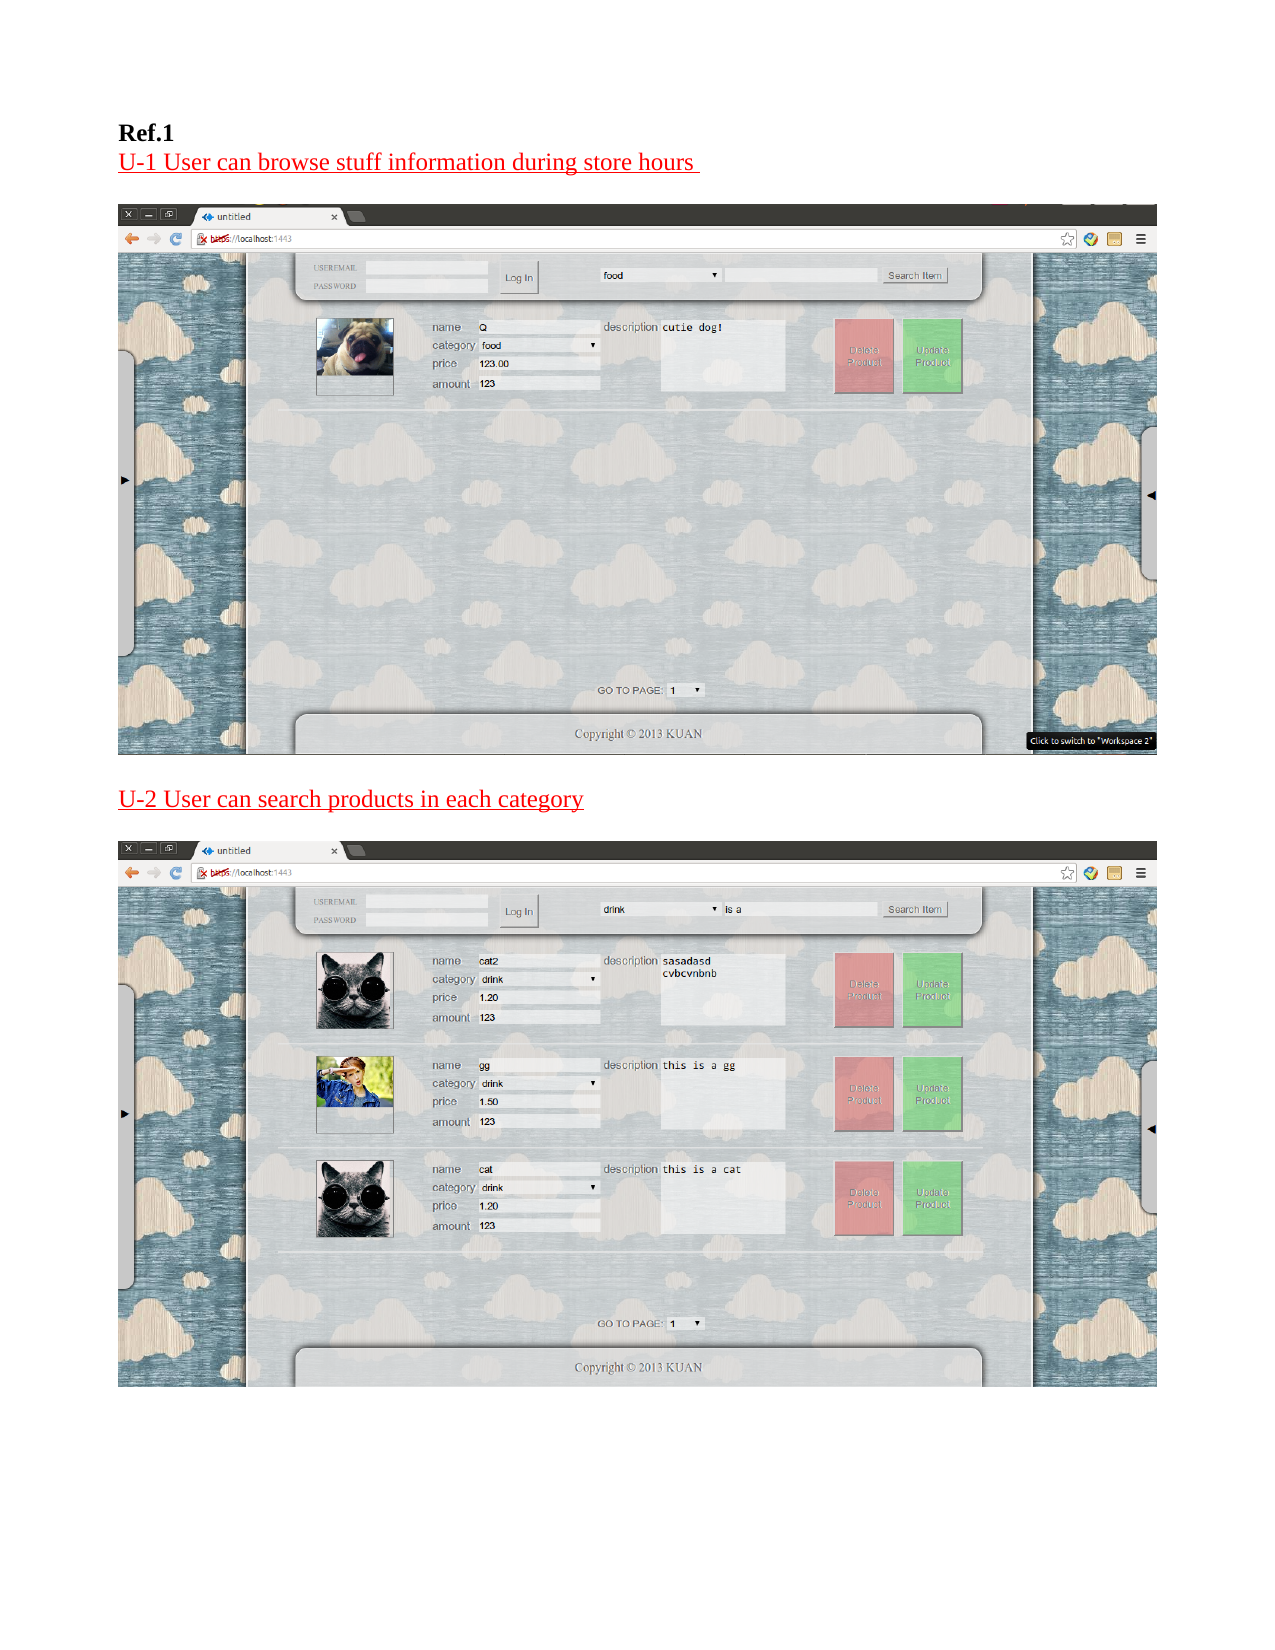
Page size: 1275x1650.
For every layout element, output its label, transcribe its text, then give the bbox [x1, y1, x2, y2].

picture [118, 204, 1157, 755]
text U-2 User can search products in each category [118, 784, 1157, 812]
text U-1 User can browse stuff information during store hours [118, 147, 1157, 176]
text Ref.1 [118, 118, 1157, 147]
picture [118, 841, 1157, 1387]
